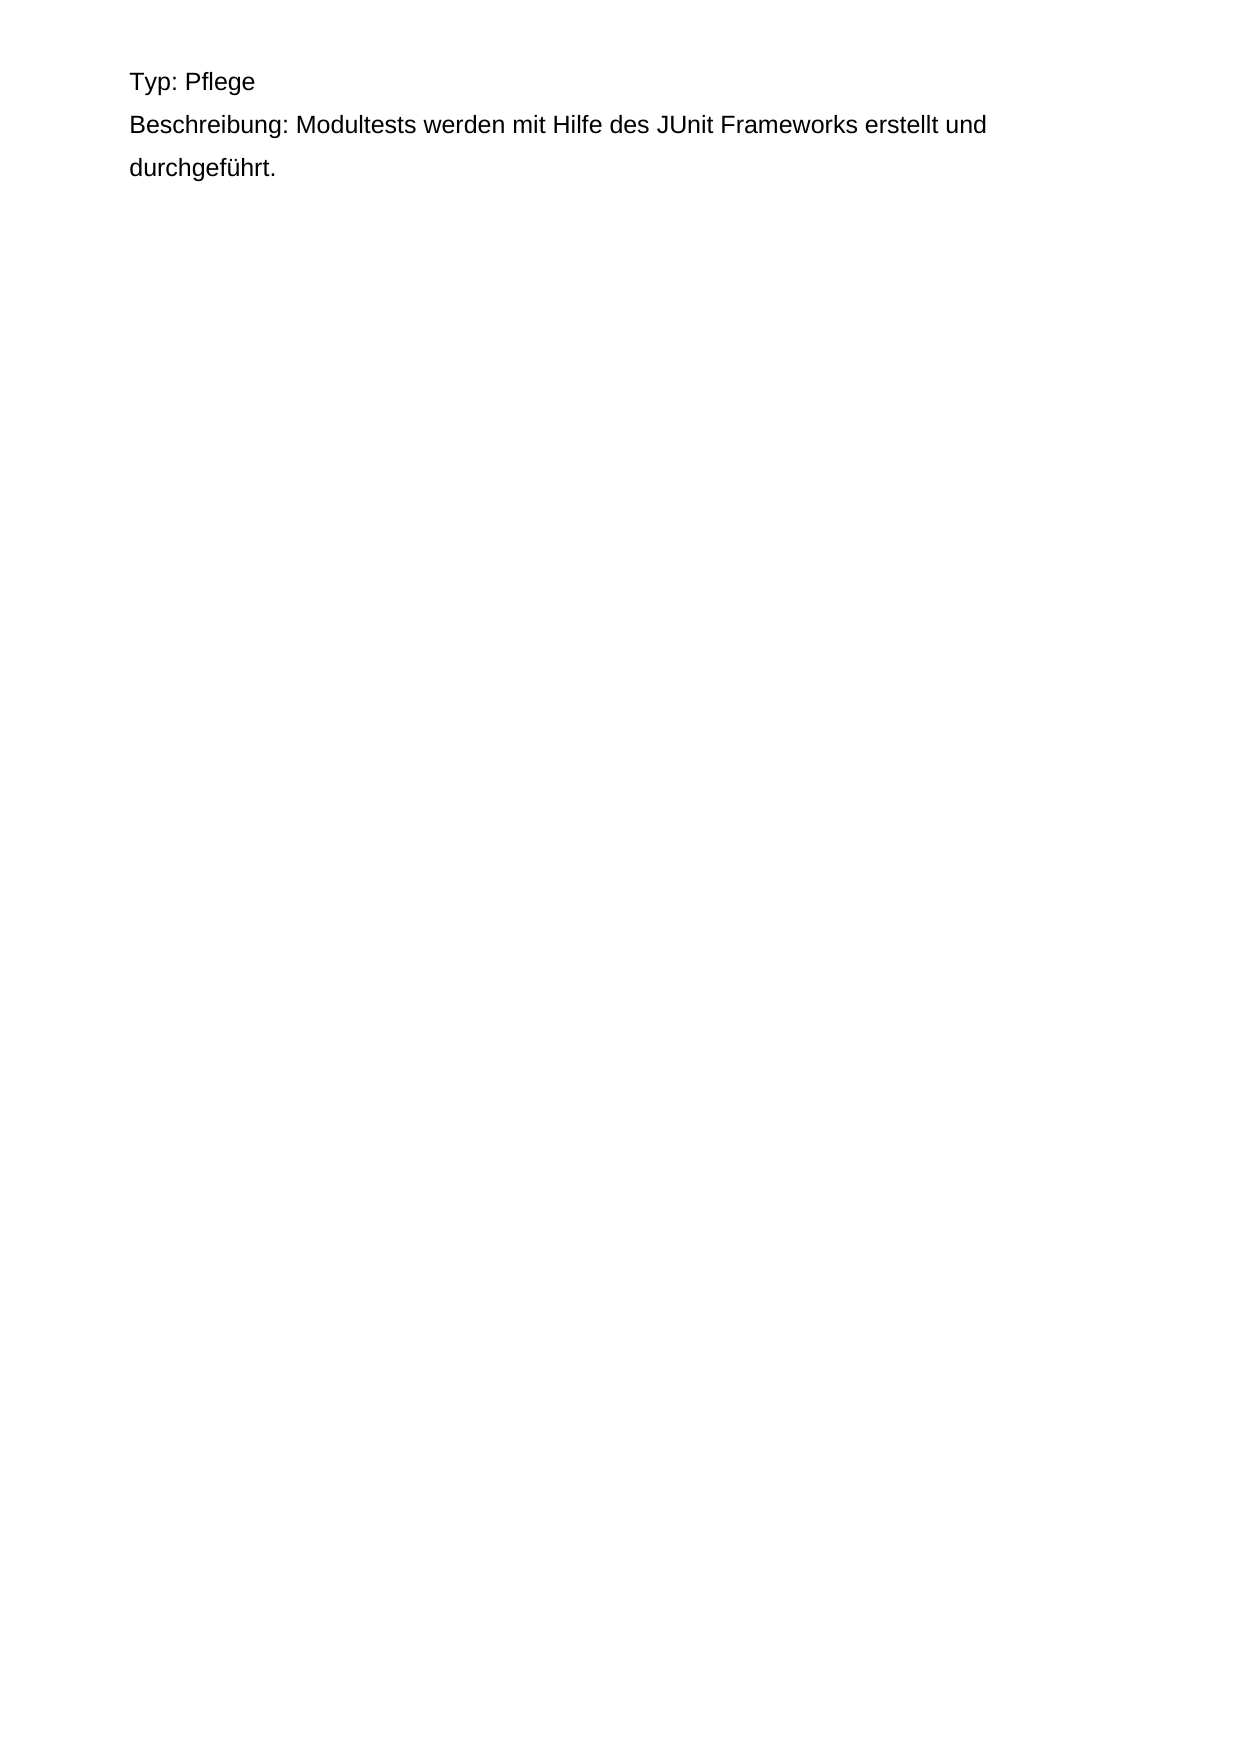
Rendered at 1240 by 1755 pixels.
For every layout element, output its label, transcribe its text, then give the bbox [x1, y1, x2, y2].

text Typ: Pflege [129, 66, 1089, 95]
text Beschreibung: Modultests werden mit Hilfe des JUnit Frameworks erstellt und durchgeführt. [129, 109, 1089, 181]
